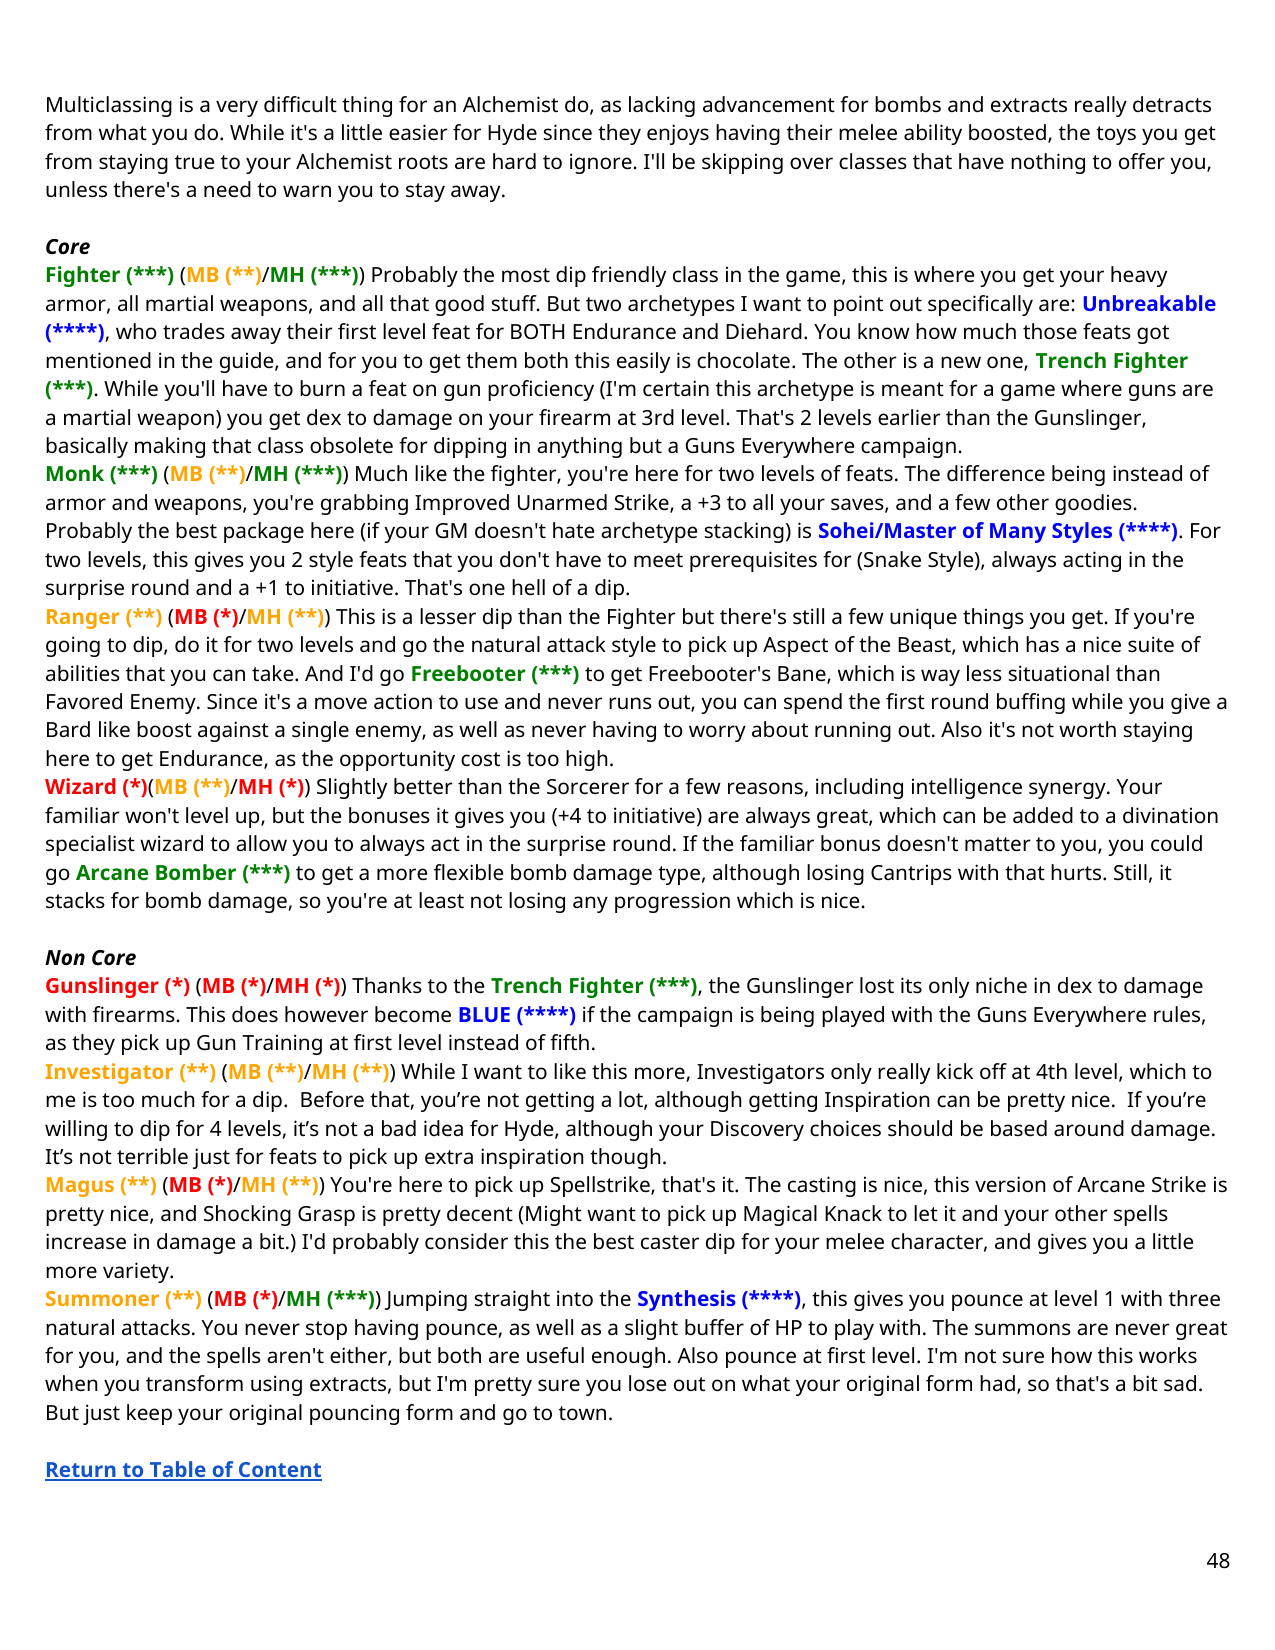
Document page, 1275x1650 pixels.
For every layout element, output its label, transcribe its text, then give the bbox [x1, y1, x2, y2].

text Ranger (**) (MB (*)/MH (**)) This is a lesser dip than the Fighter but there's still a few unique things you get. If you're going to dip, do it for two levels and go the natural attack style to pick up Aspect of the Beast, which has a nice suite of abilities that you can take. And I'd go Freebooter (***) to get Freebooter's Bane, which is way less situational than Favored Enemy. Since it's a move action to use and never runs out, you can spend the first round buffing while you give a Bard like boost against a single enemy, as well as never having to worry about running out. Also it's not worth staying here to get Endurance, as the opportunity cost is too high. [45, 602, 1230, 772]
text Return to Table of Content [45, 1455, 1230, 1483]
text Gunslinger (*) (MB (*)/MH (*)) Thanks to the Trench Fighter (***), the Gunslinger lost its only niche in dex to damage with firearms. This does however become BLUE (****) if the campaign is being played with the Guns Everywhere rules, as they pick up Gun Training at first level instead of fifth. [45, 971, 1230, 1057]
text Wizard (*)(MB (**)/MH (*)) Slightly better than the Sorcerer for a few reasons, including intelligence synergy. Your familiar won't level up, but the bonuses it gives you (+4 to initiative) are always great, which can be added to a divination specialist wizard to allow you to always act in the surprise round. If the familiar bonus doesn't matter to you, you could go Arcane Bomber (***) to get a more flexible bomb damage type, although losing Cantrips with that hurts. Still, it stacks for bomb damage, so you're at least not losing any progression which is nice. [45, 772, 1230, 914]
text Monk (***) (MB (**)/MH (***)) Much like the fighter, you're here for two levels of feats. The difference being instead of armor and weapons, you're grabbing Improved Unarmed Strike, a +3 to all your saves, and a few other goodies. Probably the best package here (if your GM doesn't hate archetype stacking) is Sohei/Master of Many Styles (****). For two levels, this gives you 2 style feats that you don't have to meet prerequisites for (Snake Style), always acting in the surprise round and a +1 to initiative. That's one hell of a dip. [45, 459, 1230, 602]
text Non Core [45, 943, 1230, 971]
text Magus (**) (MB (*)/MH (**)) You're here to pick up Spellstrike, that's it. The casting is nice, this version of Arcane Strike is pretty nice, and Shocking Grasp is pretty decent (Might want to pick up Magical Knack to let it and your other spells increase in damage a bit.) I'd probably consider this the best caster dip for your melee character, and gives you a little more variety. [45, 1171, 1230, 1284]
text Investigator (**) (MB (**)/MH (**)) While I want to like this more, Investigators only really kick off at 4th level, which to me is too much for a dip. Before that, you’re not getting a lot, although getting Inspiration can be pretty nice. If you’re willing to dip for 4 levels, it’s not a bad idea for Hyde, although your Discovery choices should be based around damage. It’s not terrible just for feats to pick up extra inspiration though. [45, 1057, 1230, 1171]
text Core [45, 232, 1230, 261]
text Summoner (**) (MB (*)/MH (***)) Jumping straight into the Synthesis (****), this gives you pounce at level 1 with three natural attacks. You never stop having pounce, as well as a slight buffer of HP to play with. The summons are never great for you, and the spells aren't either, but both are useful enough. Also pounce at first level. I'm not sure how this works when you transform using extracts, but I'm pretty sure you lose out on what your original form had, so that's a bit sad. But just keep your original pouncing form and go to town. [45, 1284, 1230, 1426]
text Fighter (***) (MB (**)/MH (***)) Probably the most dip friendly class in the game, this is where you get your heavy armor, all martial weapons, and all that good stuff. But two archetypes I want to point out specifically are: Unbreakable (****), who trades away their first level feat for BOTH Endurance and Diehard. You know how much those feats got mentioned in the guide, and for you to get them both this easily is chocolate. The other is a new one, Trench Fighter (***). While you'll have to burn a feat on gun proficiency (I'm certain this archetype is meant for a game where guns are a martial weapon) you get dex to damage on your firearm at 3rd level. That's 2 levels earlier than the Gunslinger, basically making that class obsolete for dipping in anything but a Guns Everywhere campaign. [45, 261, 1230, 459]
text Multiclassing is a very difficult thing for an Alchemist do, as lacking advancement for bombs and extracts really detracts from what you do. While it's a little easier for Hyde since they enjoys having their melee ability boosted, the toys you get from staying true to your Alchemist roots are hard to ignore. I'll be skipping over classes that have nothing to offer you, unless there's a need to warn you to stay away. [45, 90, 1230, 204]
